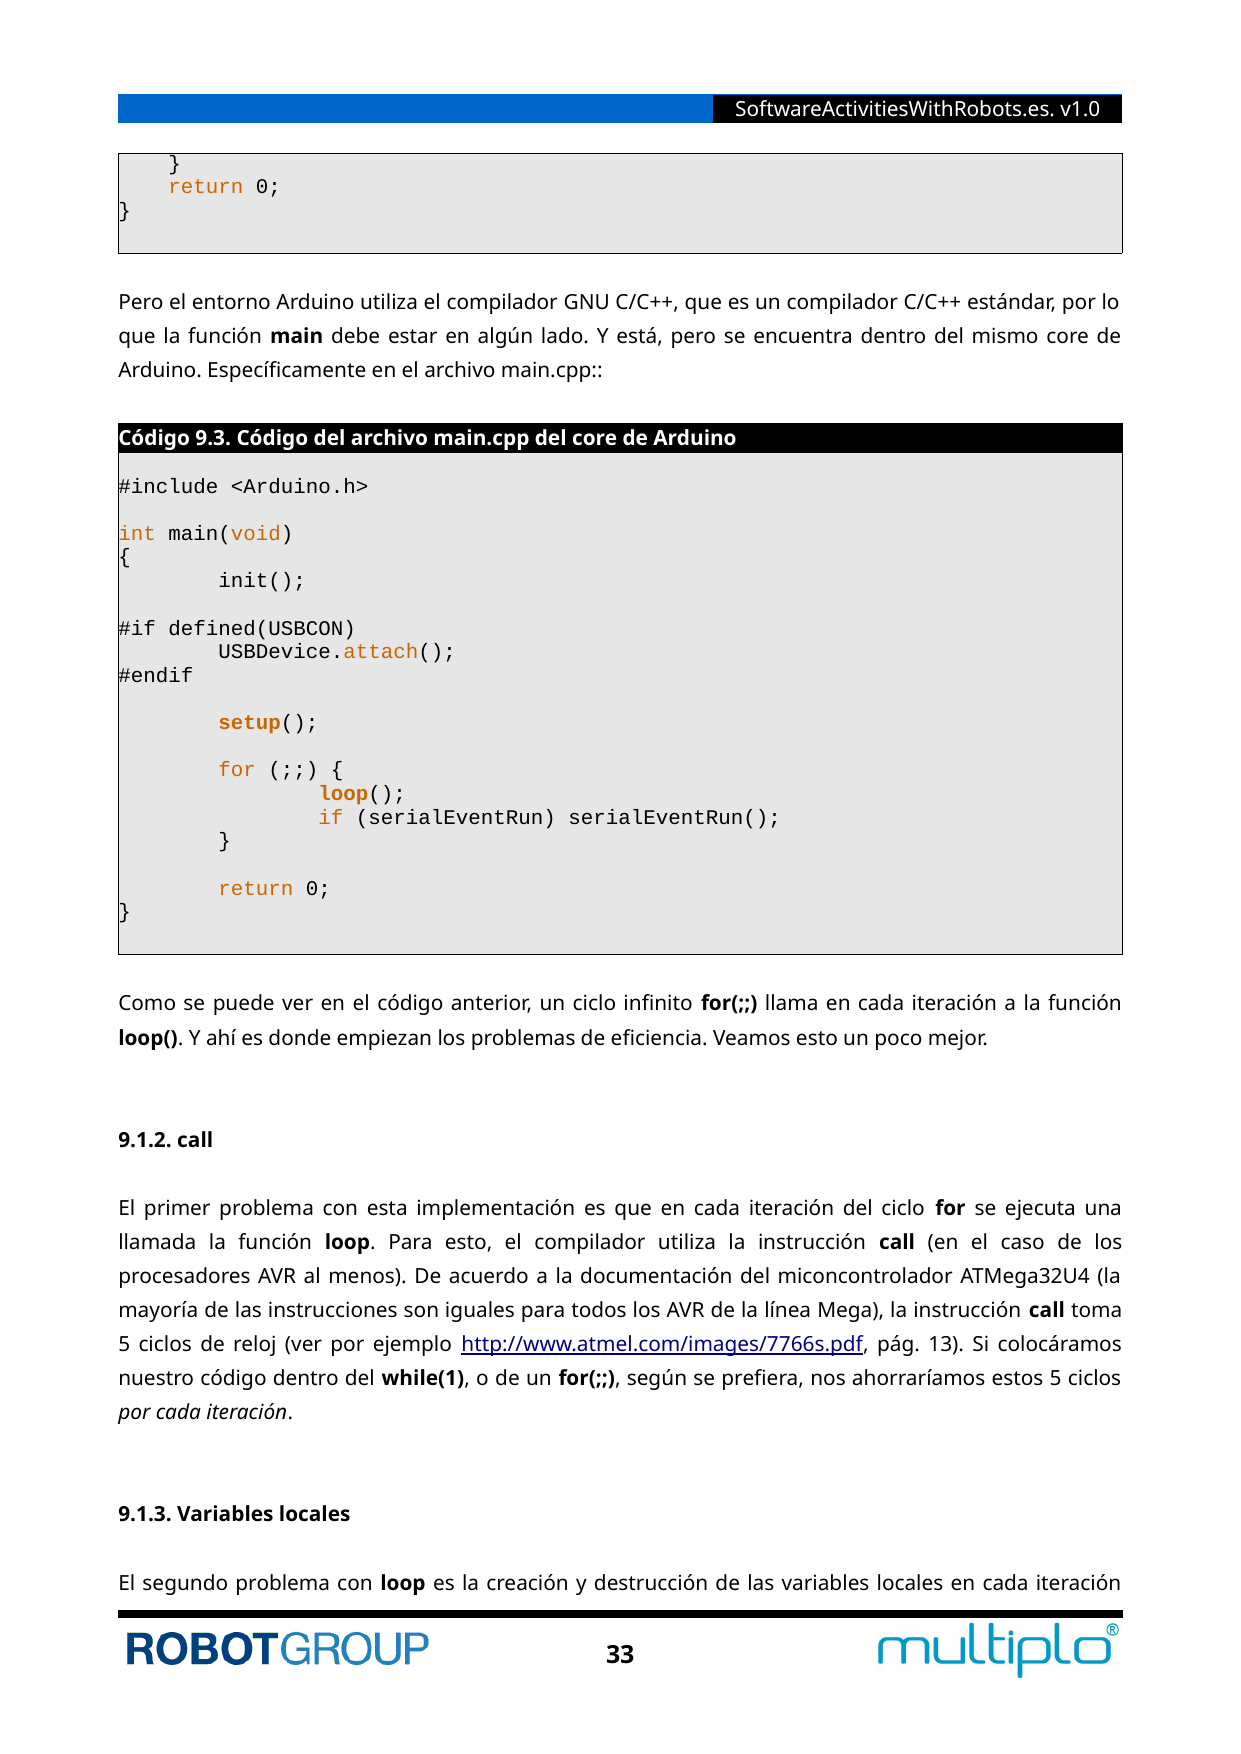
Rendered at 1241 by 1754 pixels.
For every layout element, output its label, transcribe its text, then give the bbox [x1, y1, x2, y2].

picture [877, 1622, 1123, 1679]
text Como se puede ver en el código anterior, un ciclo infinito for(;;) llama en cada iteración a la función loop(). Y ahí es donde empiezan los problemas de eficiencia. Veamos esto un poco mejor. [118, 988, 1122, 1051]
table_cell #include <Arduino.h> int main(void) { init(); #if defined(USBCON) USBDevice.attach(); #endif setup(); for (;;) { loop(); if (serialEventRun) serialEventRun(); } return 0; } [119, 453, 1122, 954]
text El primer problema con esta implementación es que en cada iteración del ciclo for se ejecuta una llamada la función loop. Para esto, el compilador utiliza la instrucción call (en el caso de los procesadores AVR al menos). De acuerdo a la documentación del miconcontrolador ATMega32U4 (la mayoría de las instrucciones son iguales para todos los AVR de la línea Mega), la instrucción call toma 5 ciclos de reloj (ver por ejemplo http://www.atmel.com/images/7766s.pdf, pág. 13). Si colocáramos nuestro código dentro del while(1), o de un for(;;), según se prefiera, nos ahorraríamos estos 5 ciclos por cada iteración. [118, 1193, 1122, 1426]
text El segundo problema con loop es la creación y destrucción de las variables locales en cada iteración [118, 1568, 1122, 1596]
text Pero el entorno Arduino utiliza el compilador GNU C/C++, que es un compilador C/C++ estándar, por lo que la función main debe estar en algún lado. Y está, pero se encuentra dentro del mismo core de Arduino. Específicamente en el archivo main.cpp:: [118, 287, 1122, 384]
text 9.1.2. call [118, 1125, 1122, 1153]
text 9.1.3. Variables locales [118, 1499, 1122, 1528]
table_cell } return 0; } [119, 154, 1122, 253]
picture [118, 1622, 434, 1673]
